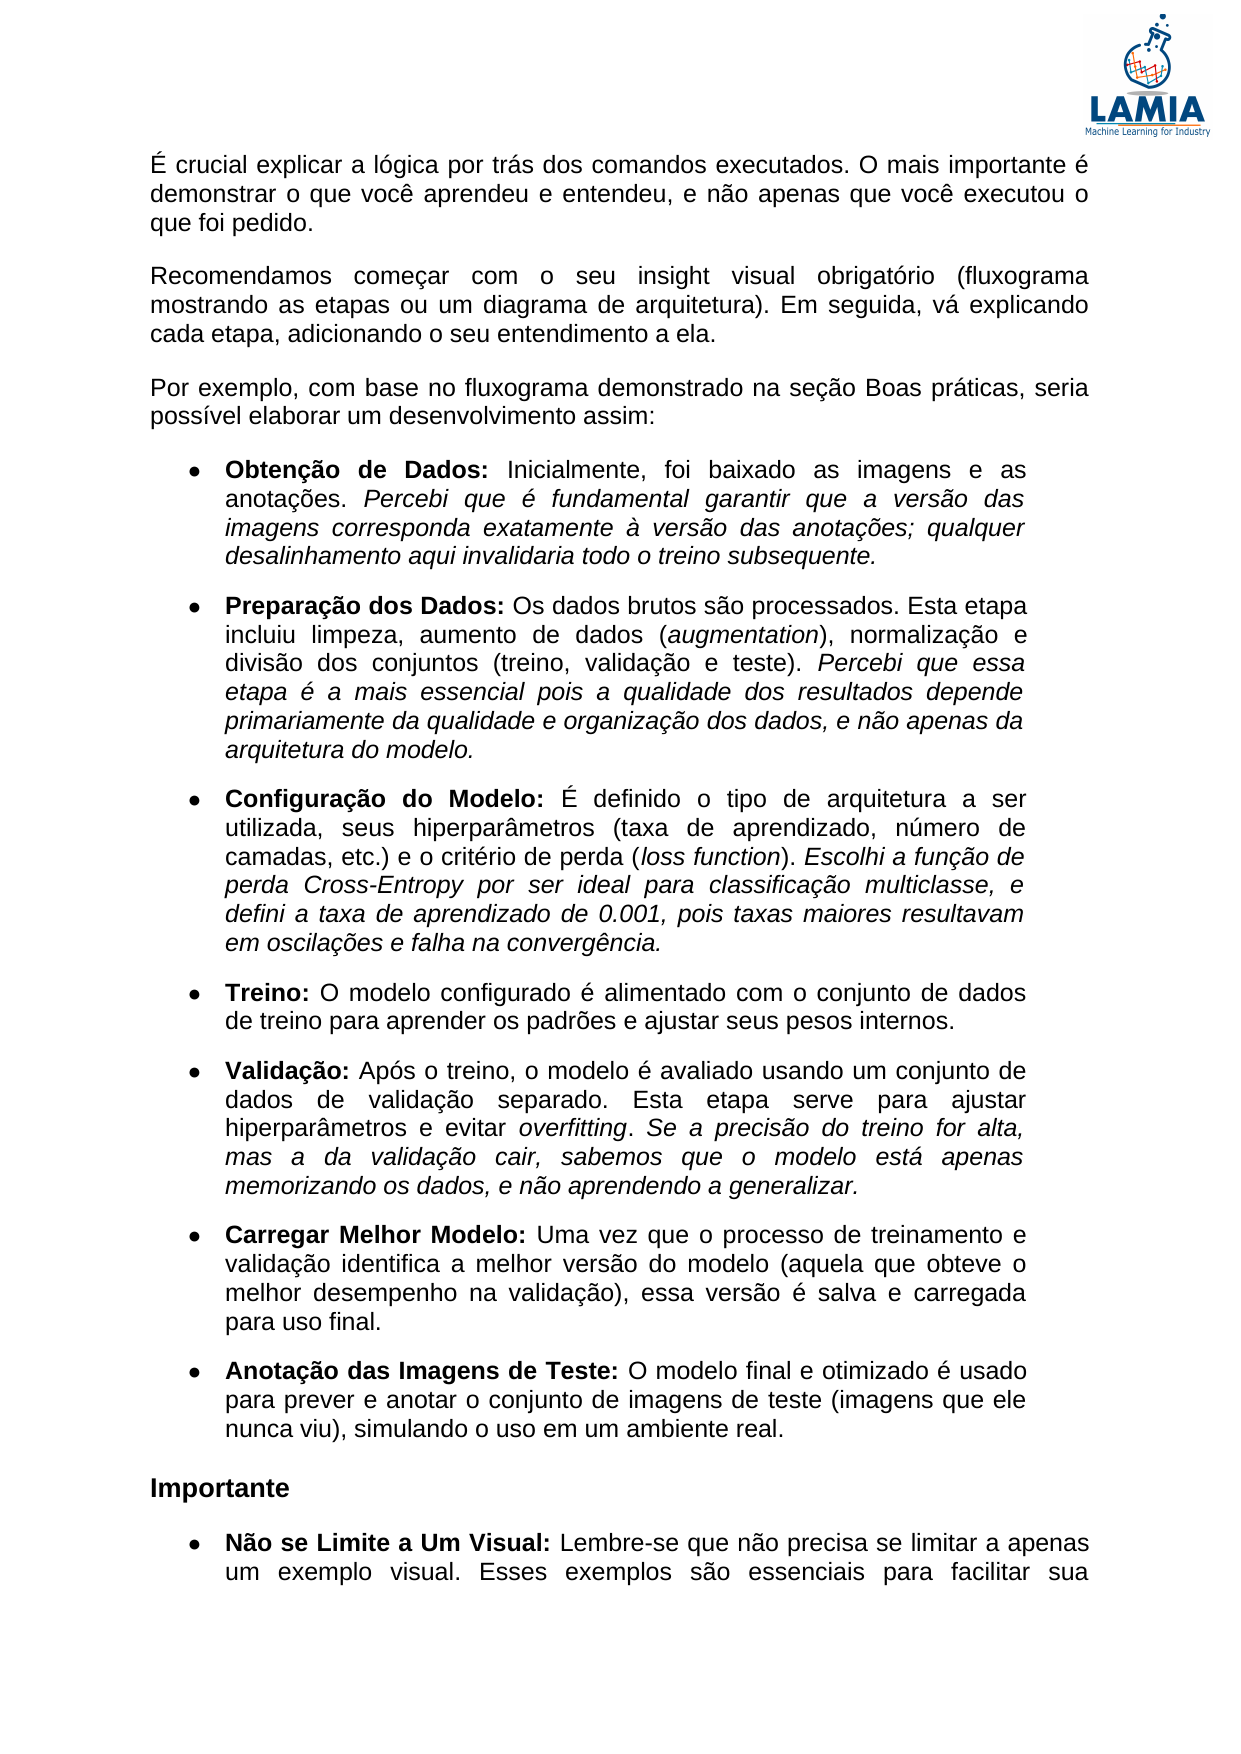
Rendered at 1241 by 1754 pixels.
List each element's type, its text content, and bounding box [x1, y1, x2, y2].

list Treino: O modelo configurado é alimentado com o conjunto de dados de treino para aprender os padrões e ajustar seus pesos internos. [187, 977, 1028, 1035]
list Preparação dos Dados: Os dados brutos são processados. Esta etapa incluiu limpeza, aumento de dados (augmentation), normalização e divisão dos conjuntos (treino, validação e teste). Percebi que essa etapa é a mais essencial pois a qualidade dos resultados depende primariamente da qualidade e organização dos dados, e não apenas da arquitetura do modelo. [187, 591, 1028, 763]
list Validação: Após o treino, o modelo é avaliado usando um conjunto de dados de validação separado. Esta etapa serve para ajustar hiperparâmetros e evitar overfitting. Se a precisão do treino for alta, mas a da validação cair, sabemos que o modelo está apenas memorizando os dados, e não aprendendo a generalizar. [187, 1056, 1028, 1199]
list Configuração do Modelo: É definido o tipo de arquitetura a ser utilizada, seus hiperparâmetros (taxa de aprendizado, número de camadas, etc.) e o critério de perda (loss function). Escolhi a função de perda Cross-Entropy por ser ideal para classificação multiclasse, e defini a taxa de aprendizado de 0.001, pois taxas maiores resultavam em oscilações e falha na convergência. [187, 784, 1028, 957]
list Anotação das Imagens de Teste: O modelo final e otimizado é usado para prever e anotar o conjunto de imagens de teste (imagens que ele nunca viu), simulando o uso em um ambiente real. [187, 1356, 1028, 1442]
text Por exemplo, com base no fluxograma demonstrado na seção Boas práticas, seria possível elaborar um desenvolvimento assim: [150, 372, 1090, 430]
list Não se Limite a Um Visual: Lembre-se que não precisa se limitar a apenas um exemplo visual. Esses exemplos são essenciais para facilitar sua [187, 1528, 1090, 1585]
picture [1082, 14, 1214, 140]
subtitle Importante [150, 1472, 1090, 1503]
list Carregar Melhor Modelo: Uma vez que o processo de treinamento e validação identifica a melhor versão do modelo (aquela que obteve o melhor desempenho na validação), essa versão é salva e carregada para uso final. [187, 1220, 1028, 1335]
text É crucial explicar a lógica por trás dos comandos executados. O mais importante é demonstrar o que você aprendeu e entendeu, e não apenas que você executou o que foi pedido. [150, 150, 1090, 236]
text Recomendamos começar com o seu insight visual obrigatório (fluxograma mostrando as etapas ou um diagrama de arquitetura). Em seguida, vá explicando cada etapa, adicionando o seu entendimento a ela. [150, 261, 1090, 347]
list Obtenção de Dados: Inicialmente, foi baixado as imagens e as anotações. Percebi que é fundamental garantir que a versão das imagens corresponda exatamente à versão das anotações; qualquer desalinhamento aqui invalidaria todo o treino subsequente. [187, 455, 1028, 570]
